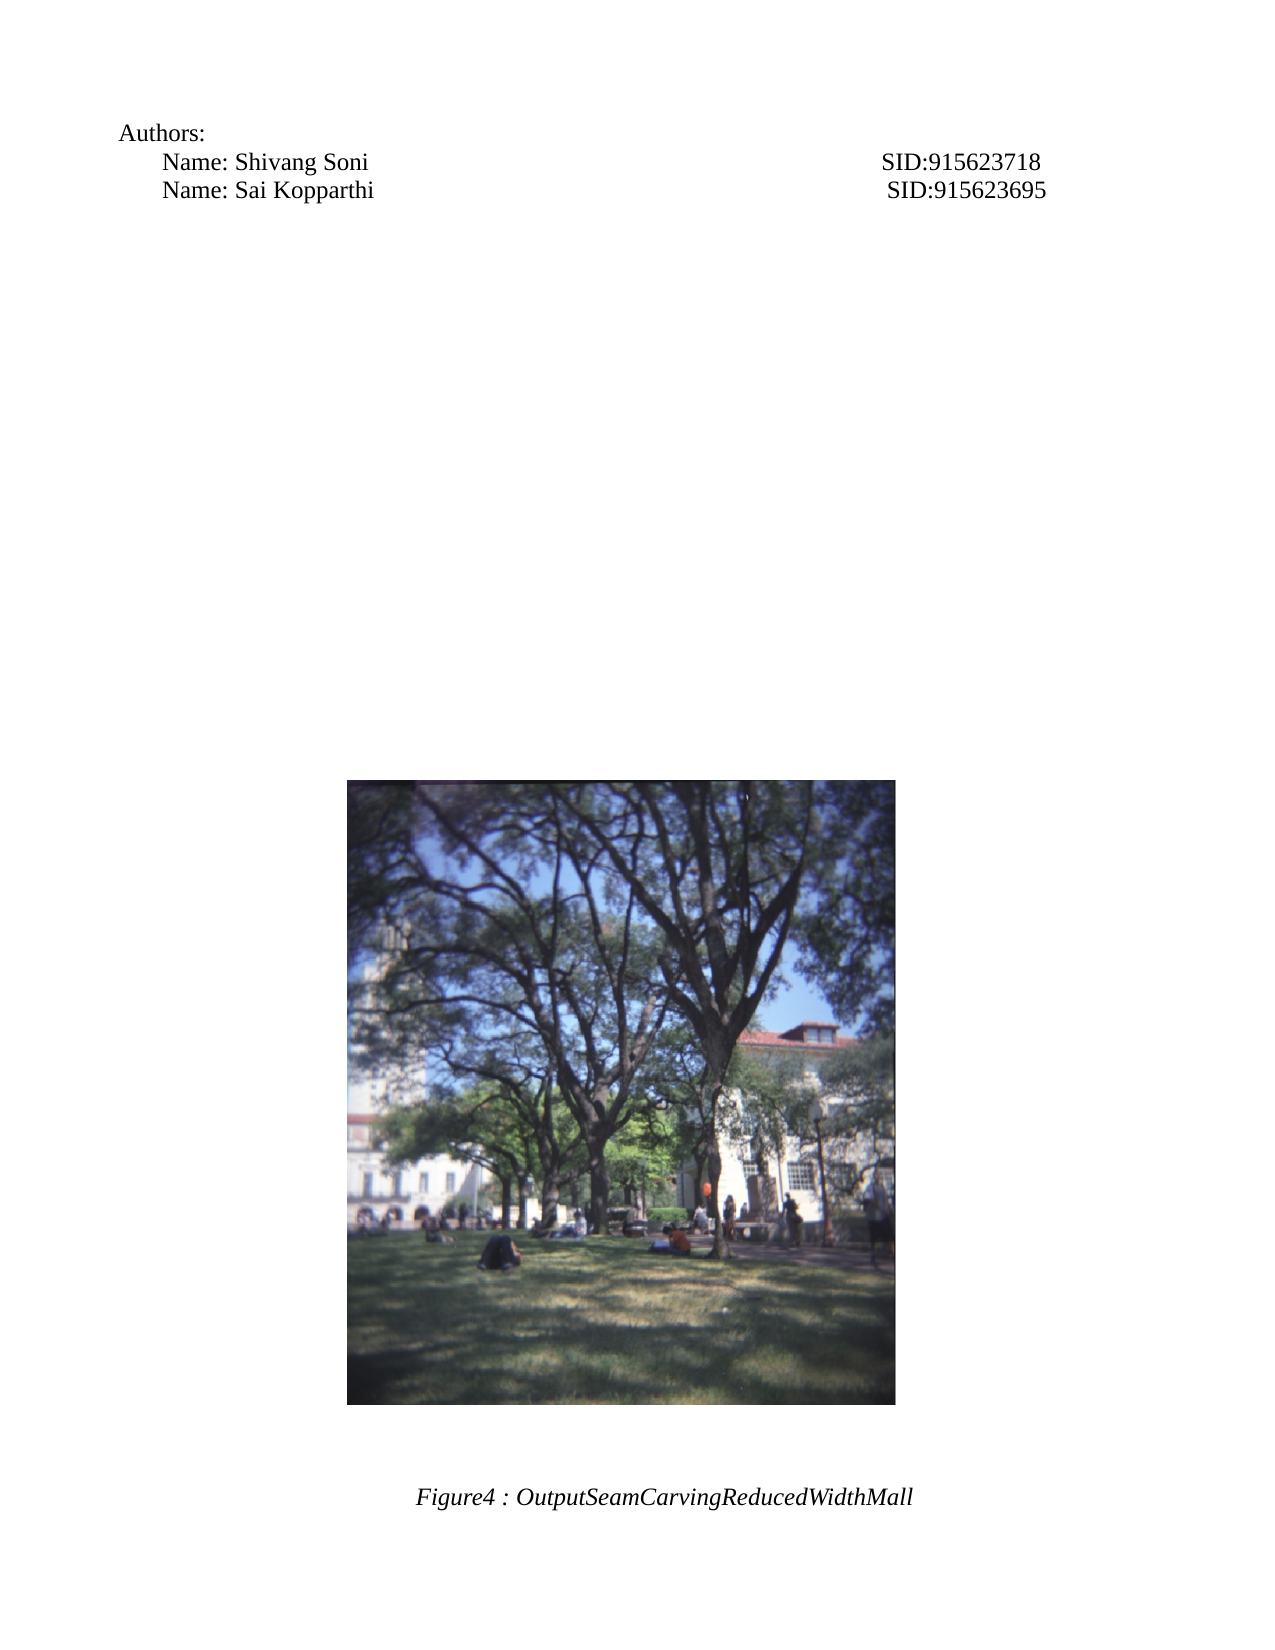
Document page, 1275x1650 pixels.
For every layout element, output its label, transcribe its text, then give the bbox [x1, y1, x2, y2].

text Figure4 : OutputSeamCarvingReducedWidthMall [234, 746, 1041, 1510]
picture [234, 746, 1009, 1482]
